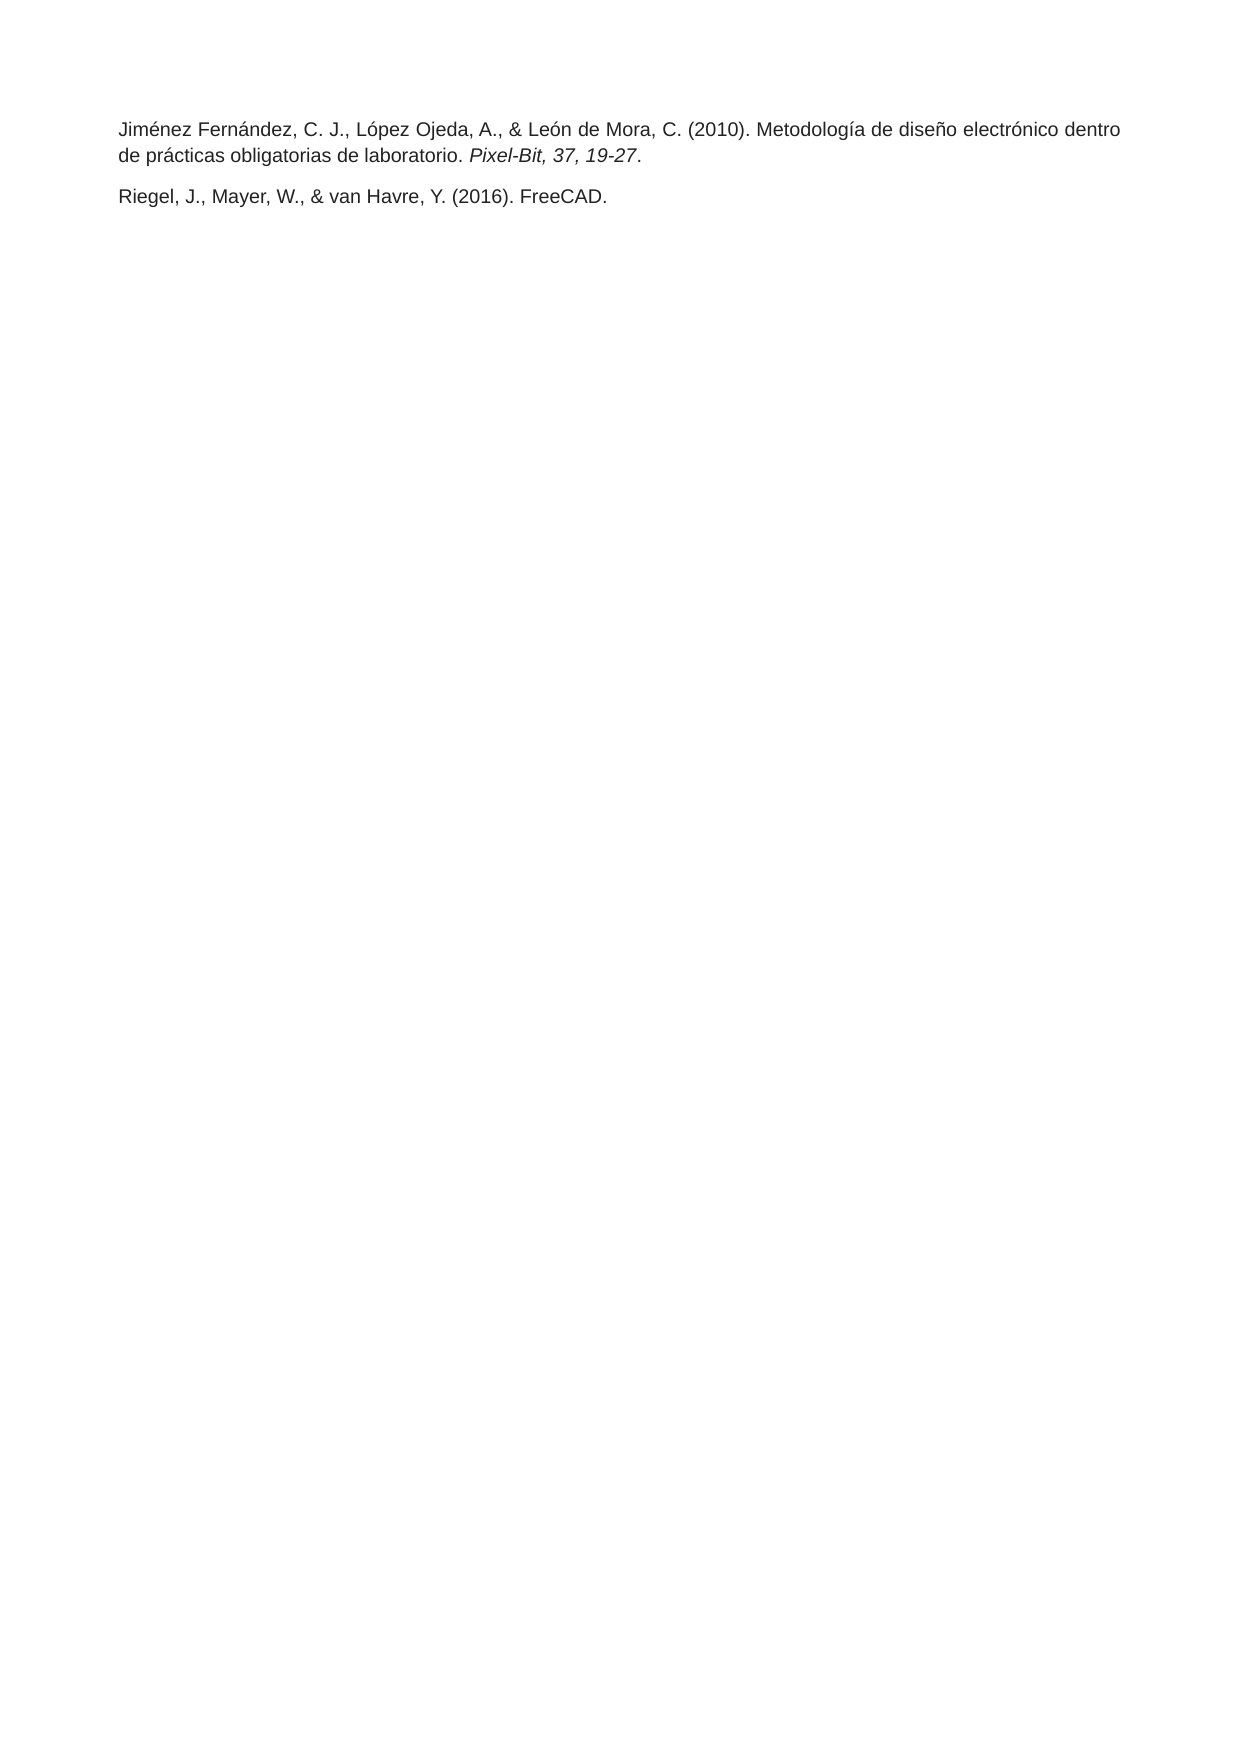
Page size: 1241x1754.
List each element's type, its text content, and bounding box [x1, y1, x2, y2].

text Jiménez Fernández, C. J., López Ojeda, A., & León de Mora, C. (2010). Metodología de diseño electrónico dentro de prácticas obligatorias de laboratorio. Pixel-Bit, 37, 19-27. [118, 118, 1122, 167]
text Riegel, J., Mayer, W., & van Havre, Y. (2016). FreeCAD. [118, 185, 1122, 207]
